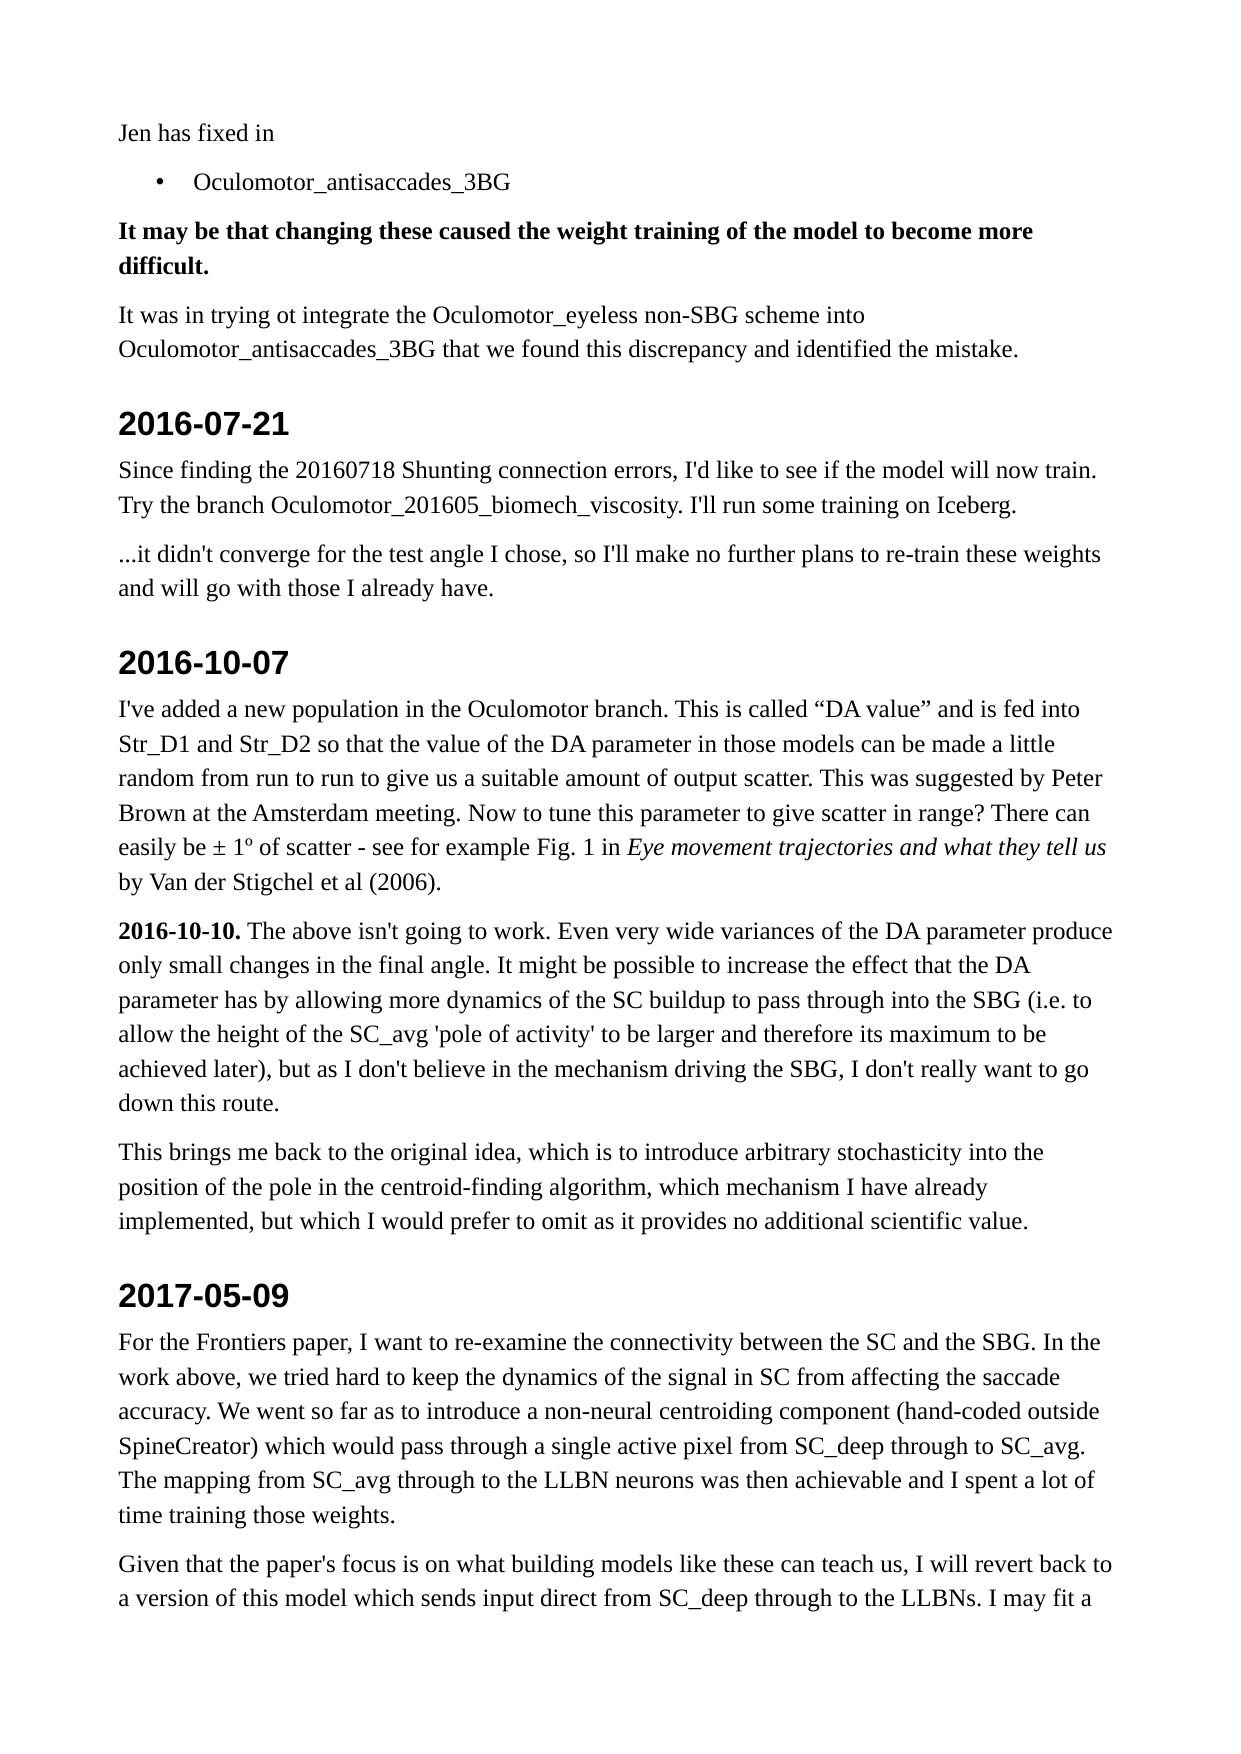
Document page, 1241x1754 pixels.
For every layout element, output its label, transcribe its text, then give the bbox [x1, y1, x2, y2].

subtitle 2017-05-09 [118, 1276, 1122, 1315]
text 2016-10-10. The above isn't going to work. Even very wide variances of the DA parameter produce only small changes in the final angle. It might be possible to increase the effect that the DA parameter has by allowing more dynamics of the SC buildup to pass through into the SBG (i.e. to allow the height of the SC_avg 'pole of activity' to be larger and therefore its maximum to be achieved later), but as I don't believe in the mechanism driving the SBG, I don't really want to go down this route. [118, 916, 1122, 1117]
text Jen has fixed in [118, 118, 1122, 147]
text For the Frontiers paper, I want to re-examine the connectivity between the SC and the SBG. In the work above, we tried hard to keep the dynamics of the signal in SC from affecting the saccade accuracy. We went so far as to introduce a non-neural centroiding component (hand-coded outside SpineCreator) which would pass through a single active pixel from SC_deep through to SC_avg. The mapping from SC_avg through to the LLBN neurons was then achievable and I spent a lot of time training those weights. [118, 1327, 1122, 1528]
text ...it didn't converge for the test angle I chose, so I'll make no further plans to re-train these weights and will go with those I already have. [118, 539, 1122, 602]
subtitle 2016-10-07 [118, 643, 1122, 682]
text Since finding the 20160718 Shunting connection errors, I'd like to see if the model will now train. Try the branch Oculomotor_201605_biomech_viscosity. I'll run some training on Iceberg. [118, 455, 1122, 518]
text This brings me back to the original idea, which is to introduce arbitrary stochasticity into the position of the pole in the centroid-finding algorithm, which mechanism I have already implemented, but which I would prefer to omit as it provides no additional scientific value. [118, 1137, 1122, 1235]
text It was in trying ot integrate the Oculomotor_eyeless non-SBG scheme into Oculomotor_antisaccades_3BG that we found this discrepancy and identified the mistake. [118, 300, 1122, 363]
text I've added a new population in the Oculomotor branch. This is called “DA value” and is fed into Str_D1 and Str_D2 so that the value of the DA parameter in those models can be made a little random from run to run to give us a suitable amount of output scatter. This was suggested by Peter Brown at the Amsterdam meeting. Now to tune this parameter to give scatter in range? There can easily be ± 1º of scatter - see for example Fig. 1 in Eye movement trajectories and what they tell us by Van der Stigchel et al (2006). [118, 694, 1122, 896]
list Oculomotor_antisaccades_3BG [156, 167, 1122, 196]
text It may be that changing these caused the weight training of the model to become more difficult. [118, 216, 1122, 279]
subtitle 2016-07-21 [118, 404, 1122, 443]
text Given that the paper's focus is on what building models like these can teach us, I will revert back to a version of this model which sends input direct from SC_deep through to the LLBNs. I may fit a [118, 1549, 1122, 1612]
